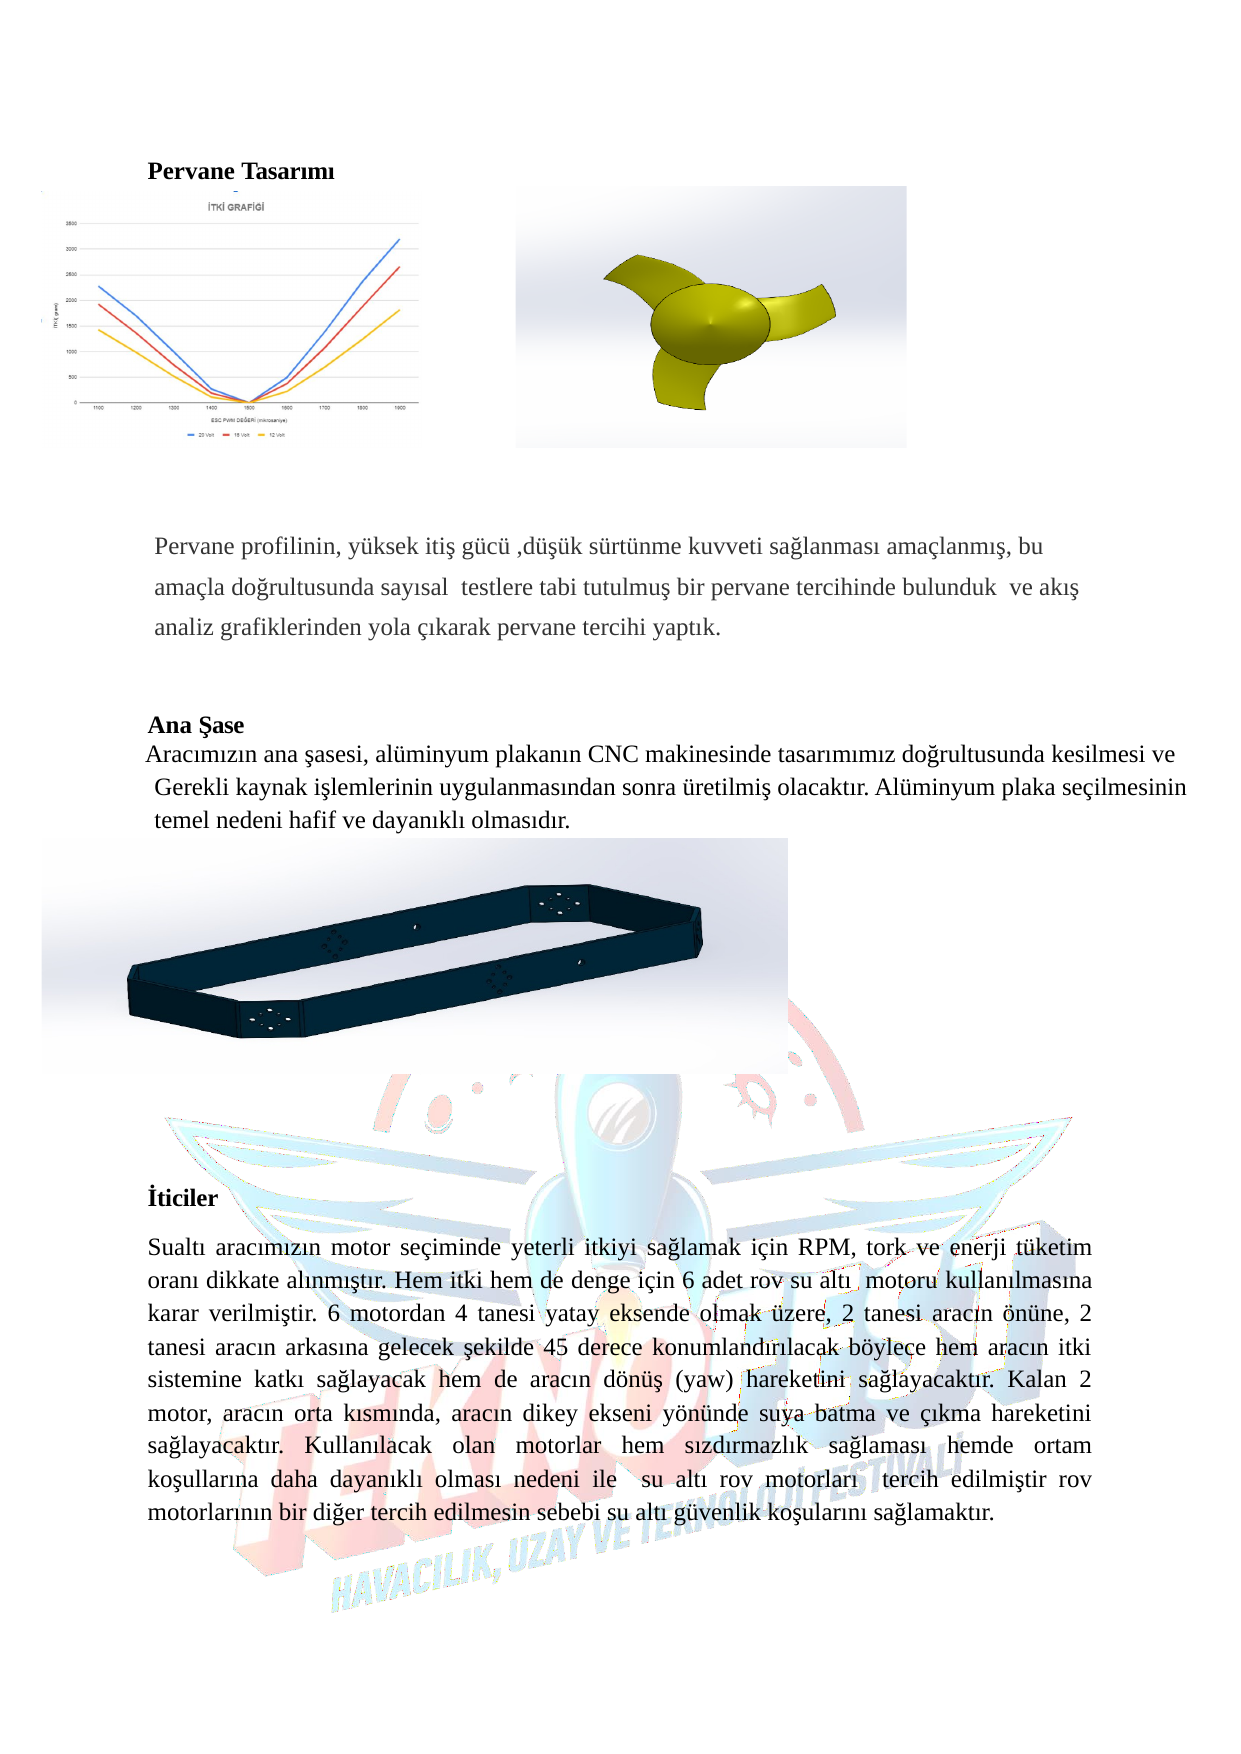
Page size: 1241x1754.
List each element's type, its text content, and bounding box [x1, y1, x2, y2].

picture [515, 186, 907, 448]
text analiz grafiklerinden yola çıkarak pervane tercihi yaptık. [42, 612, 1093, 641]
subtitle İticiler [147, 1183, 164, 1212]
subtitle Pervane Tasarımı [147, 156, 1198, 185]
text Gerekli kaynak işlemlerinin uygulanmasından sonra üretilmiş olacaktır. Alüminyum plaka seçilmesinin [42, 772, 1198, 801]
text Aracımızın ana şasesi, alüminyum plakanın CNC makinesinde tasarımımız doğrultusunda kesilmesi ve [42, 739, 1198, 768]
text temel nedeni hafif ve dayanıklı olmasıdır. [42, 805, 1198, 834]
subtitle İticiler [1076, 1183, 1198, 1212]
subtitle Ana Şase [147, 711, 1198, 739]
text Pervane profilinin, yüksek itiş gücü ,düşük sürtünme kuvveti sağlanması amaçlanmış, bu [42, 531, 1093, 560]
text amaçla doğrultusunda sayısal testlere tabi tutulmuş bir pervane tercihinde bulunduk ve akış [42, 572, 1093, 601]
picture [41, 838, 1076, 1613]
picture [41, 191, 422, 448]
